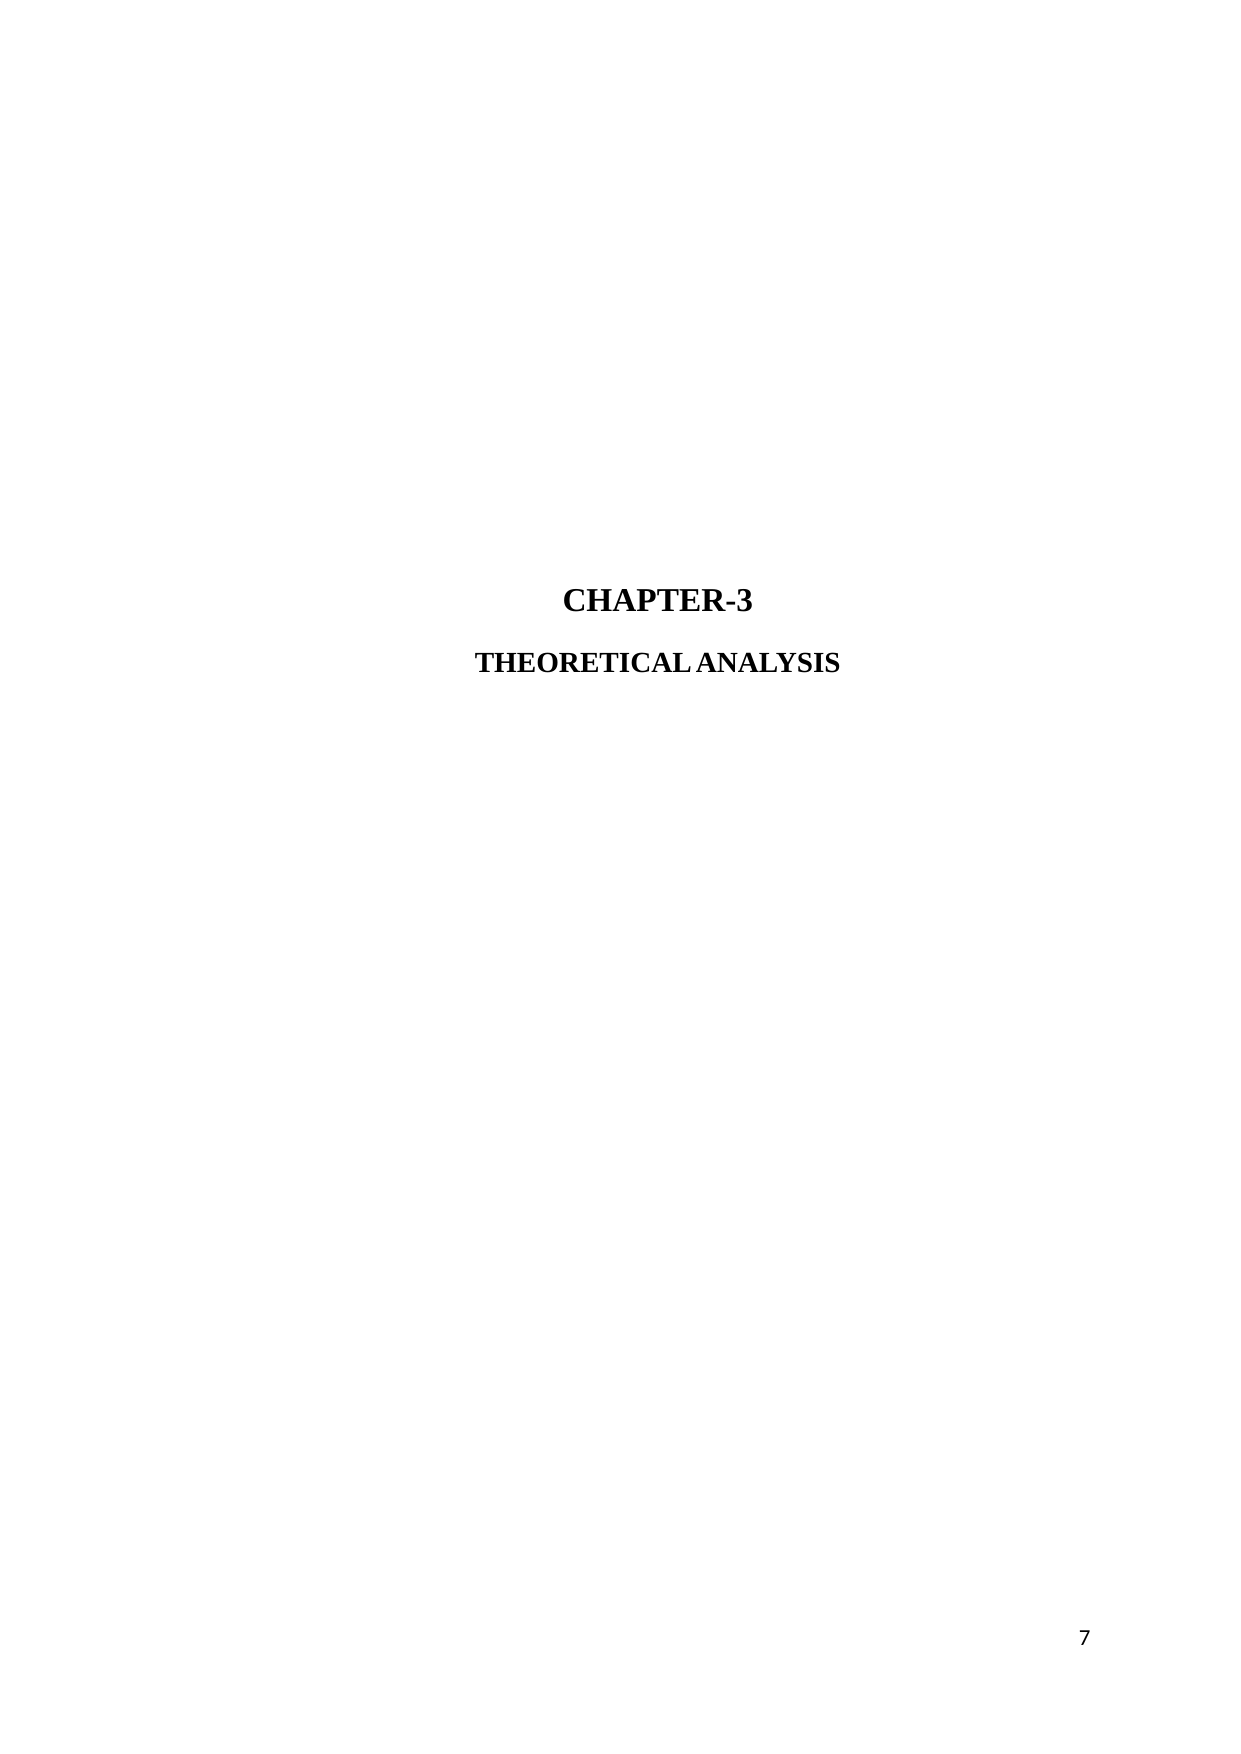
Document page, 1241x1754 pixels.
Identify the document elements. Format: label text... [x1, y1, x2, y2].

subtitle CHAPTER-3 [225, 580, 1090, 618]
text THEORETICAL ANALYSIS [225, 645, 1090, 678]
